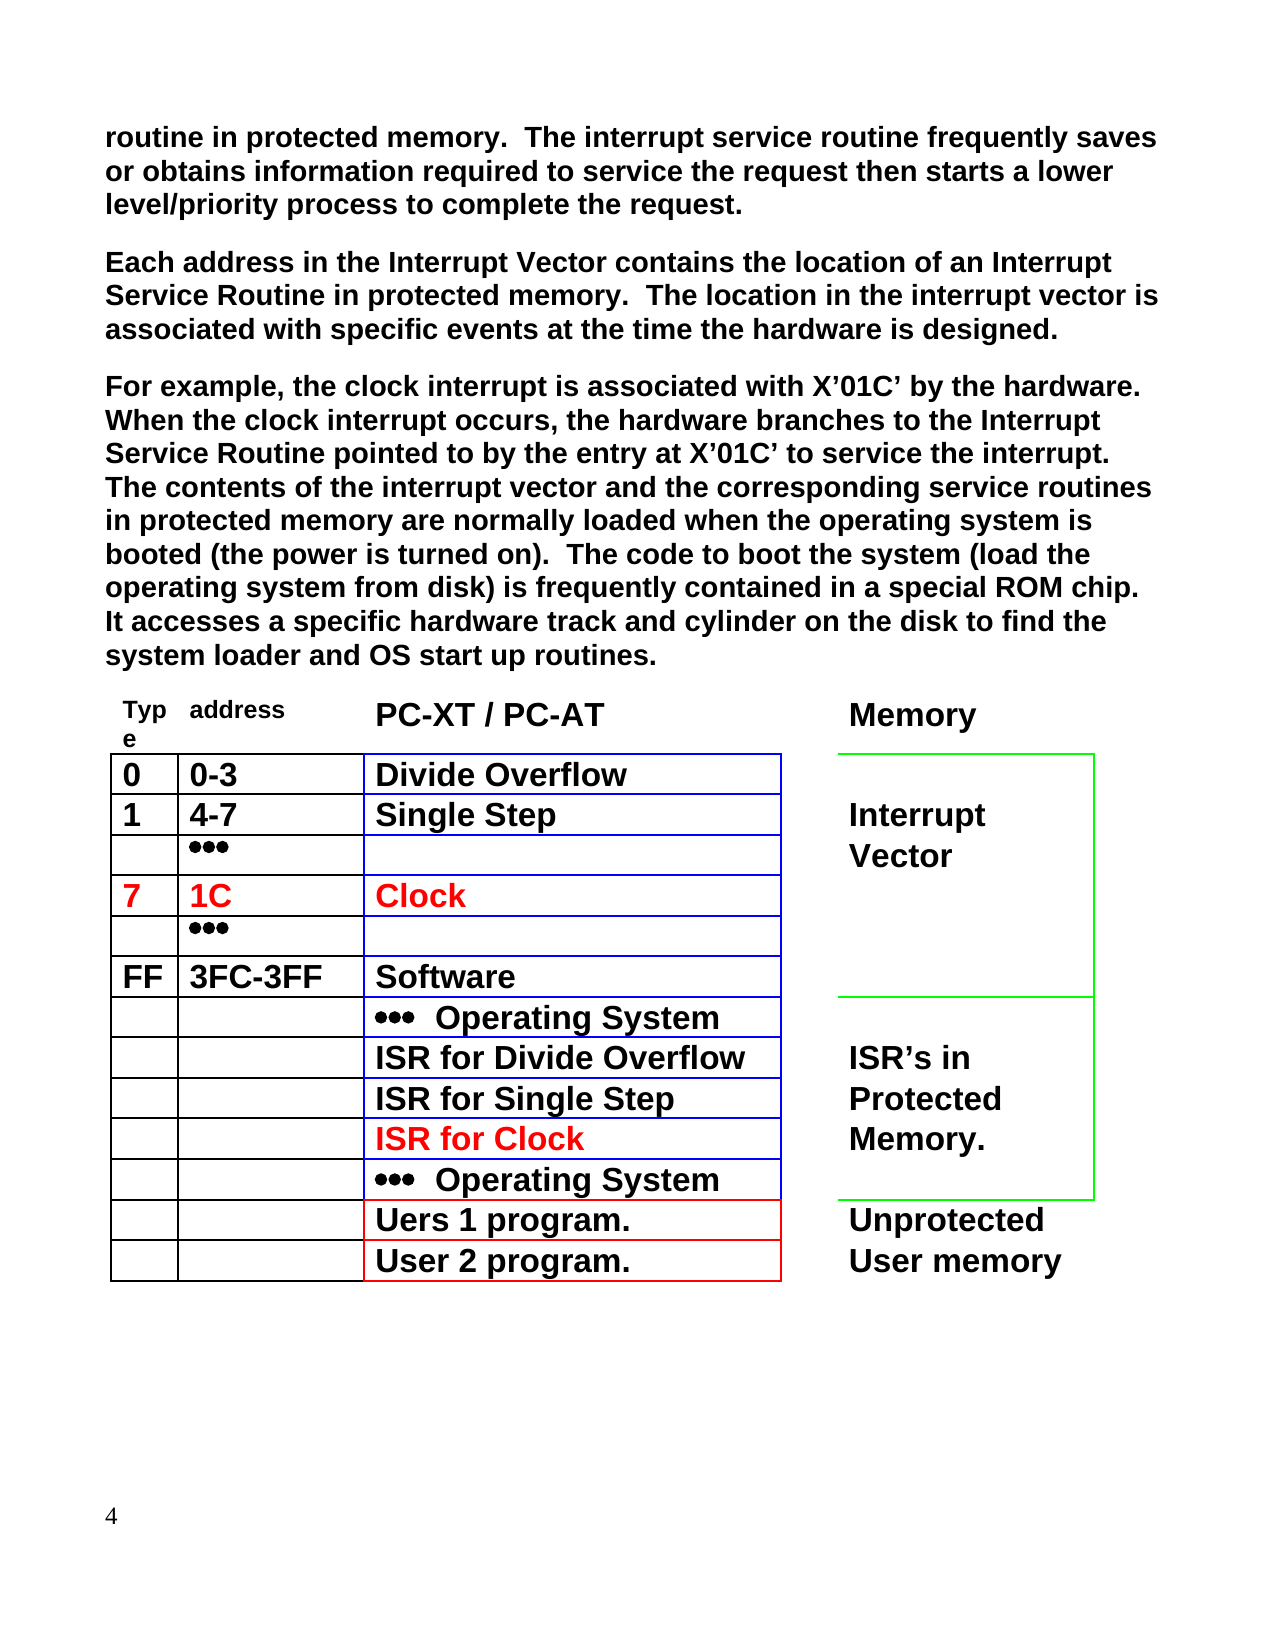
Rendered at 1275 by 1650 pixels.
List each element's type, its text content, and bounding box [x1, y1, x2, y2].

table_cell  Operating System [365, 998, 780, 1036]
table_cell Single Step [365, 795, 780, 833]
title routine in protected memory. The interrupt service routine frequently saves or obtains information required to service the request then starts a lower level/priority process to complete the request. [105, 120, 1170, 221]
table_cell [782, 915, 837, 955]
title Each address in the Interrupt Vector contains the location of an Interrupt Service Routine in protected memory. The location in the interrupt vector is associated with specific events at the time the hardware is designed. [105, 244, 1170, 345]
table_cell Vector [838, 834, 1093, 874]
table_cell [782, 996, 837, 1036]
table_cell [838, 874, 1093, 914]
table_cell [782, 834, 837, 874]
table_cell 0 [112, 755, 177, 793]
table_cell 1C [179, 876, 363, 914]
table_cell Unprotected [838, 1201, 1094, 1239]
table_cell [112, 998, 177, 1036]
table_cell [179, 1038, 363, 1077]
table_cell Clock [365, 876, 780, 914]
table_cell Divide Overflow [365, 755, 780, 793]
table_cell [838, 998, 1093, 1036]
table_cell Protected [838, 1077, 1093, 1117]
table_cell [112, 1119, 177, 1158]
table_cell [782, 1239, 837, 1279]
table_cell [782, 1077, 837, 1117]
table_cell [112, 1038, 177, 1077]
table_cell [112, 836, 177, 874]
table_cell Software [365, 957, 780, 996]
table_cell 3FC-3FF [179, 957, 363, 996]
table_cell [782, 1199, 837, 1239]
table_cell [782, 793, 837, 833]
table_cell [782, 874, 837, 914]
table_cell [179, 1119, 363, 1158]
title For example, the clock interrupt is associated with X’01C’ by the hardware. When the clock interrupt occurs, the hardware branches to the Interrupt Service Routine pointed to by the entry at X’01C’ to service the interrupt. The contents of the interrupt vector and the corresponding service routines in protected memory are normally loaded when the operating system is booted (the power is turned on). The code to boot the system (load the operating system from disk) is frequently contained in a special ROM chip. It accesses a specific hardware track and cylinder on the disk to find the system loader and OS start up routines. [105, 369, 1170, 671]
table_cell ISR for Divide Overflow [365, 1038, 780, 1077]
table_header [781, 695, 837, 752]
table_cell [838, 955, 1093, 996]
table_cell Uers 1 program. [365, 1201, 780, 1239]
table_header PC-XT / PC-AT [364, 695, 781, 752]
table_cell [112, 917, 177, 955]
table_header address [178, 695, 364, 752]
table_cell [112, 1201, 177, 1239]
table_cell 0-3 [179, 755, 363, 793]
table_cell [112, 1241, 177, 1279]
table_cell ISR’s in [838, 1036, 1093, 1077]
table_cell [838, 1158, 1093, 1198]
table_cell [838, 915, 1093, 955]
table_cell  Operating System [365, 1160, 780, 1198]
table_cell ISR for Single Step [365, 1079, 780, 1117]
table_cell [782, 753, 837, 793]
table_cell [179, 1079, 363, 1117]
table_cell [365, 836, 780, 874]
table_cell [782, 1158, 837, 1198]
table_cell [179, 998, 363, 1036]
table_cell [782, 1036, 837, 1077]
table_cell 1 [112, 795, 177, 833]
table_cell 7 [112, 876, 177, 914]
table_cell [112, 1079, 177, 1117]
table_header Memory [838, 695, 1094, 752]
table_cell Memory. [838, 1117, 1093, 1158]
table_cell User 2 program. [365, 1241, 780, 1279]
table_cell ISR for Clock [365, 1119, 780, 1158]
table_cell User memory [838, 1239, 1094, 1279]
table_cell [112, 1160, 177, 1198]
table_cell Interrupt [838, 793, 1093, 833]
table_cell  [179, 836, 363, 874]
table_cell [179, 1201, 363, 1239]
table_cell [179, 1160, 363, 1198]
table_cell [838, 755, 1093, 793]
table_cell  [179, 917, 363, 955]
table_cell [179, 1241, 363, 1279]
table_cell FF [112, 957, 177, 996]
table_header Type [111, 695, 178, 752]
table_cell 4-7 [179, 795, 363, 833]
table_cell [782, 955, 837, 996]
table_cell [365, 917, 780, 955]
table_cell [782, 1117, 837, 1158]
